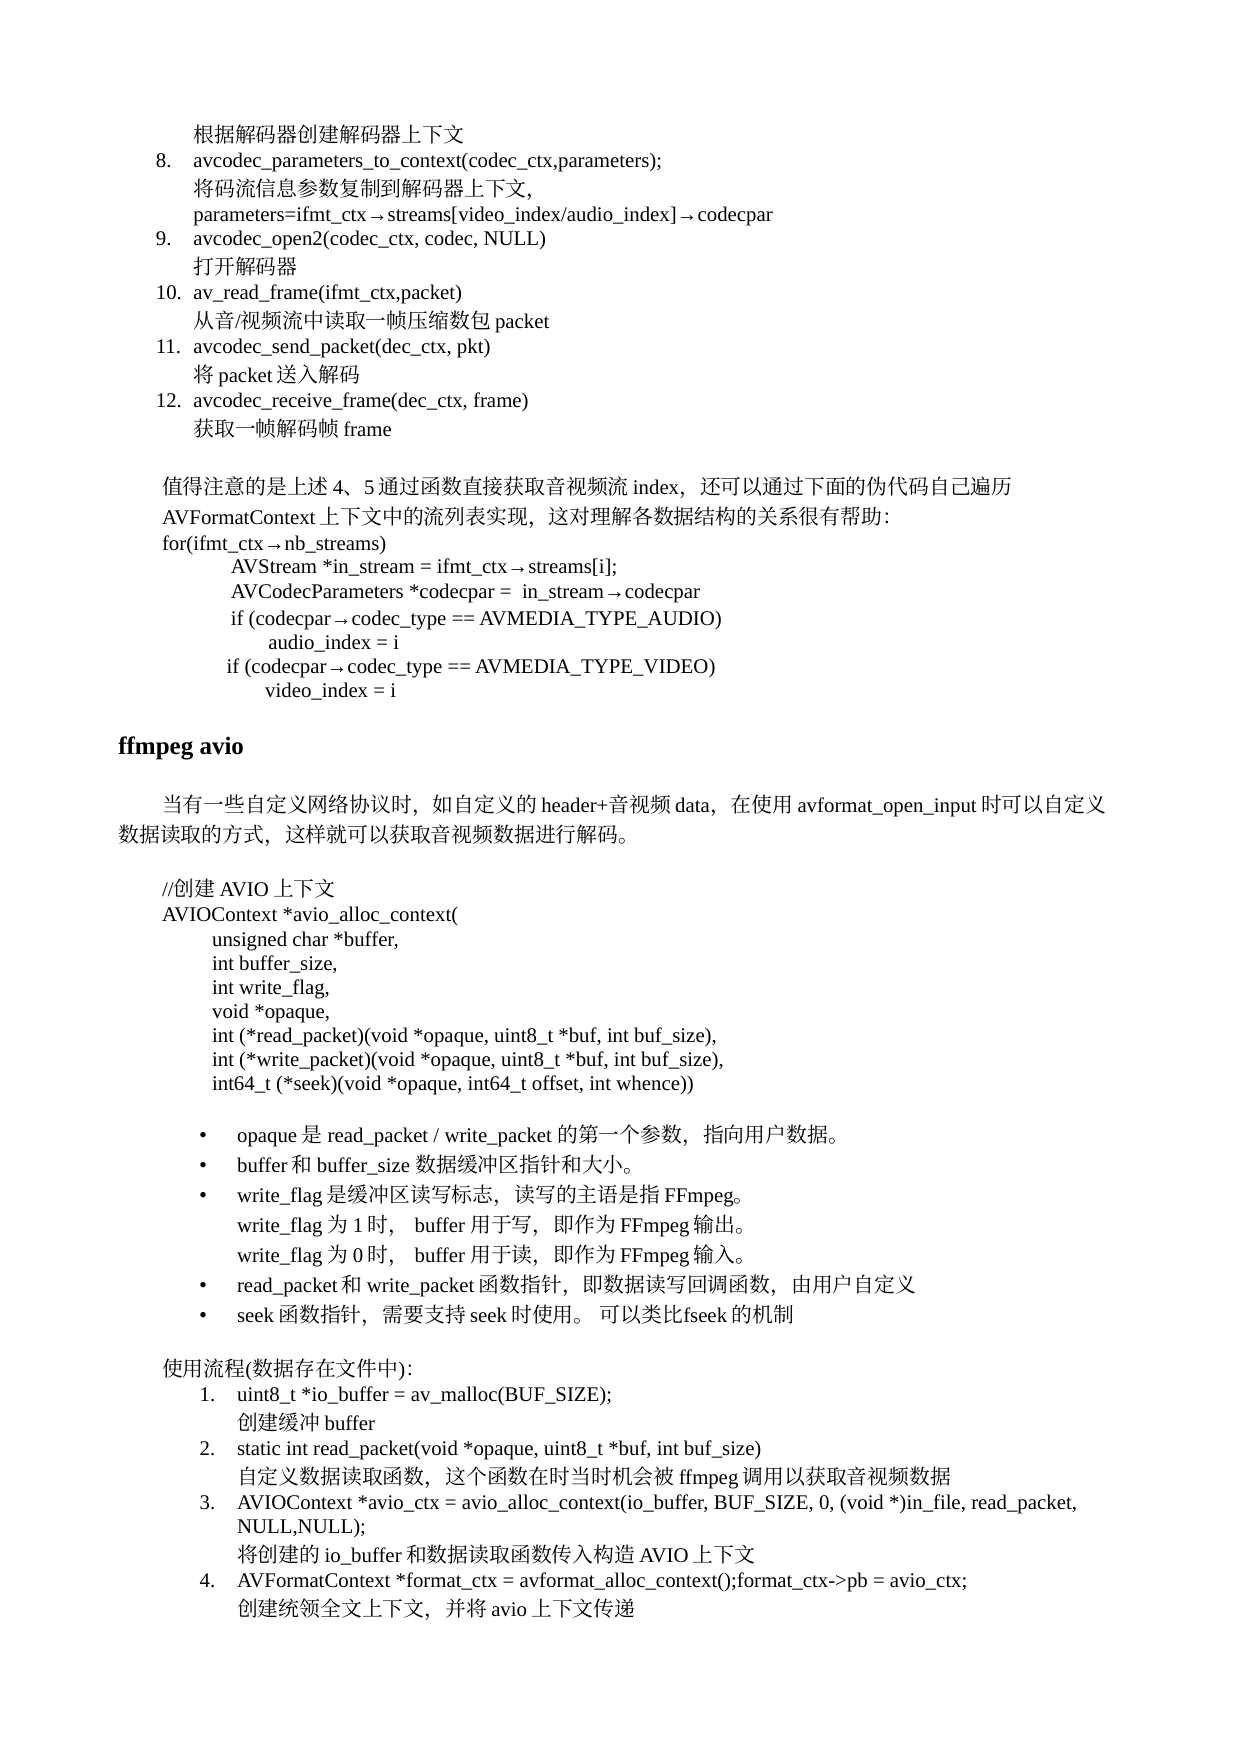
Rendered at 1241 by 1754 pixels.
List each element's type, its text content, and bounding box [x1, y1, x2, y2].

text 使用流程(数据存在文件中)： [118, 1352, 1122, 1382]
list 创建统领全文上下文，并将avio上下文传递 [199, 1592, 1122, 1622]
list if (codecpar→codec_type == AVMEDIA_TYPE_AUDIO) [193, 606, 1122, 630]
list avcodec_parameters_to_context(codec_ctx,parameters); [156, 148, 1122, 172]
list 创建缓冲buffer [199, 1406, 1122, 1436]
list 将码流信息参数复制到解码器上下文， parameters=ifmt_ctx→streams[video_index/audio_index]→codecpar [156, 172, 1122, 226]
text unsigned char *buffer, [118, 926, 1122, 951]
list AVFormatContext *format_ctx = avformat_alloc_context();format_ctx->pb = avio_ctx; [199, 1568, 1122, 1592]
list read_packet和write_packet函数指针，即数据读写回调函数，由用户自定义 [199, 1268, 1122, 1298]
list avcodec_send_packet(dec_ctx, pkt) [156, 334, 1122, 358]
list 将packet送入解码 [156, 358, 1122, 388]
list write_flag 为1时， buffer ⽤于写，即作为FFmpeg输出。 [199, 1209, 1122, 1238]
text int (*read_packet)(void *opaque, uint8_t *buf, int buf_size), [118, 1023, 1122, 1047]
text int write_flag, [118, 974, 1122, 999]
text 当有一些自定义网络协议时，如自定义的header+音视频data，在使用avformat_open_input时可以自定义数据读取的方式，这样就可以获取音视频数据进行解码。 [118, 789, 1122, 848]
text int64_t (*seek)(void *opaque, int64_t offset, int whence)) [118, 1071, 1122, 1095]
list avcodec_open2(codec_ctx, codec, NULL) [156, 226, 1122, 250]
text int (*write_packet)(void *opaque, uint8_t *buf, int buf_size), [118, 1047, 1122, 1071]
text //创建AVIO上下文 [118, 872, 1122, 902]
text if (codecpar→codec_type == AVMEDIA_TYPE_VIDEO) [118, 654, 1122, 678]
list av_read_frame(ifmt_ctx,packet) [156, 280, 1122, 304]
list static int read_packet(void *opaque, uint8_t *buf, int buf_size) [199, 1436, 1122, 1460]
list seek函数指针，需要⽀持seek时使⽤。 可以类⽐fseek的机制 [199, 1298, 1122, 1328]
list 自定义数据读取函数，这个函数在时当时机会被ffmpeg调用以获取音视频数据 [199, 1460, 1122, 1490]
text for(ifmt_ctx→nb_streams) [118, 530, 1122, 554]
list uint8_t *io_buffer = av_malloc(BUF_SIZE); [199, 1382, 1122, 1406]
text ffmpeg avio [118, 731, 1122, 760]
list AVIOContext *avio_ctx = avio_alloc_context(io_buffer, BUF_SIZE, 0, (void *)in_file, read_packet, NULL,NULL); [199, 1490, 1122, 1538]
text int buffer_size, [118, 951, 1122, 974]
list AVStream *in_stream = ifmt_ctx→streams[i]; [193, 554, 1122, 578]
list opaque是 read_packet / write_packet 的第⼀个参数，指向⽤户数据。 [199, 1119, 1122, 1149]
list write_flag 为0时， buffer ⽤于读，即作为FFmpeg输⼊。 [199, 1238, 1122, 1268]
text video_index = i [118, 678, 1122, 702]
list 获取一帧解码帧frame [156, 412, 1122, 442]
text void *opaque, [118, 999, 1122, 1023]
list write_flag是缓冲区读写标志，读写的主语是指FFmpeg。 [199, 1179, 1122, 1209]
list 将创建的io_buffer和数据读取函数传入构造AVIO上下文 [199, 1538, 1122, 1568]
list buffer和buffer_size 数据缓冲区指针和大小。 [199, 1149, 1122, 1179]
list audio_index = i [231, 630, 1122, 654]
text 值得注意的是上述4、5通过函数直接获取音视频流index，还可以通过下面的伪代码自己遍历 AVFormatContext上下文中的流列表实现，这对理解各数据结构的关系很有帮助： [118, 471, 1122, 530]
list AVCodecParameters *codecpar = in_stream→codecpar [193, 578, 1122, 603]
list 从音/视频流中读取一帧压缩数包packet [156, 304, 1122, 334]
list 打开解码器 [156, 250, 1122, 280]
text AVIOContext *avio_alloc_context( [118, 902, 1122, 926]
list 根据解码器创建解码器上下文 [156, 118, 1122, 148]
list avcodec_receive_frame(dec_ctx, frame) [156, 388, 1122, 412]
